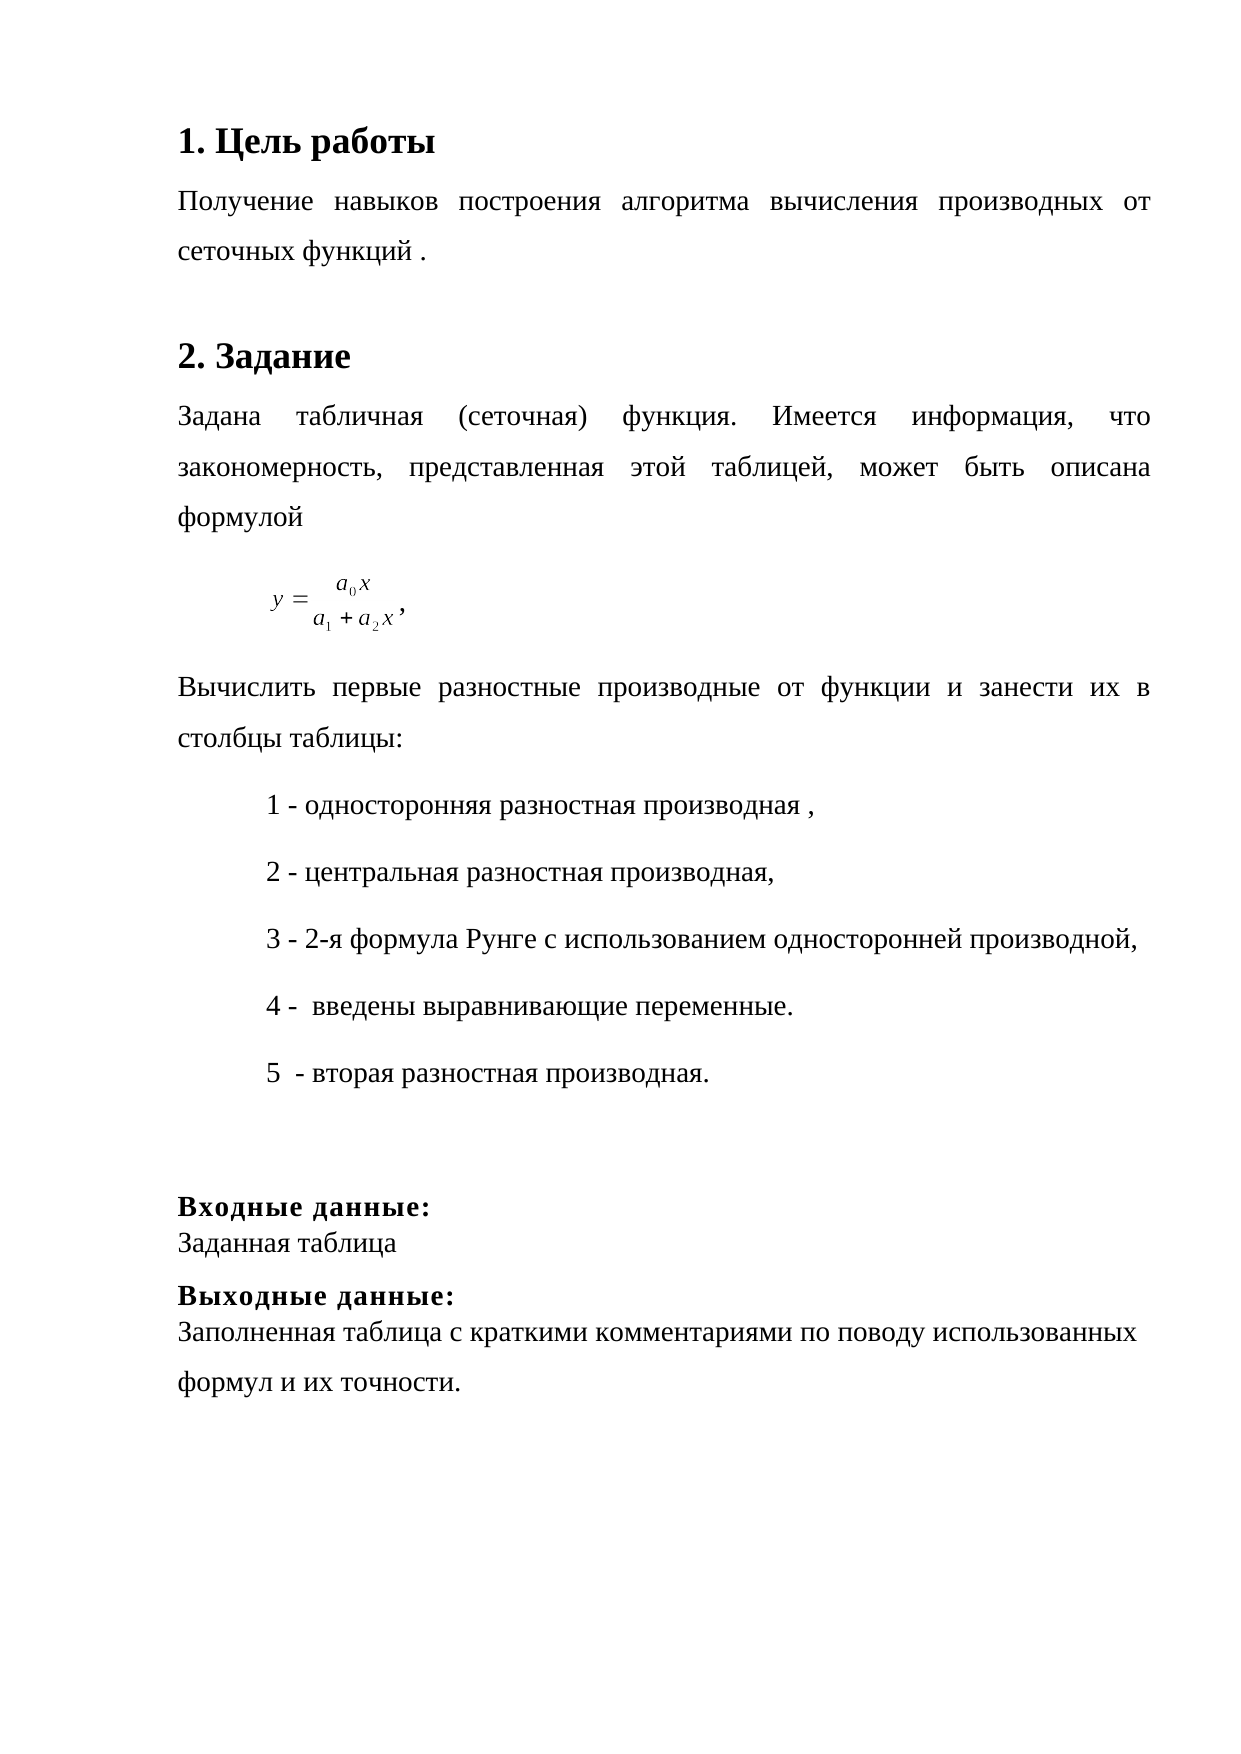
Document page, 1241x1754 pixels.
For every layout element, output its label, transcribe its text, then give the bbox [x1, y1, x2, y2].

text Заполненная таблица с краткими комментариями по поводу использованных формул и их точности. [177, 1314, 1152, 1398]
text 1. Цель работы [177, 118, 1152, 161]
text Заданная таблица [177, 1225, 1152, 1258]
text , [177, 566, 1152, 636]
text Получение навыков построения алгоритма вычисления производных от сеточных функций . [177, 183, 1152, 267]
text 1 - односторонняя разностная производная , [177, 787, 1152, 820]
text 2 - центральная разностная производная, [177, 854, 1152, 887]
text 5 - вторая разностная производная. [177, 1055, 1152, 1088]
text 3 - 2-я формула Рунге с использованием односторонней производной, [177, 921, 1152, 954]
text 4 - введены выравнивающие переменные. [177, 988, 1152, 1021]
subtitle Входные данные: [177, 1189, 1152, 1222]
text Вычислить первые разностные производные от функции и занести их в столбцы таблицы: [177, 669, 1152, 753]
text Задана табличная (сеточная) функция. Имеется информация, что закономерность, представленная этой таблицей, может быть описана формулой [177, 398, 1152, 533]
subtitle Выходные данные: [177, 1278, 1152, 1311]
text 2. Задание [177, 334, 1152, 377]
